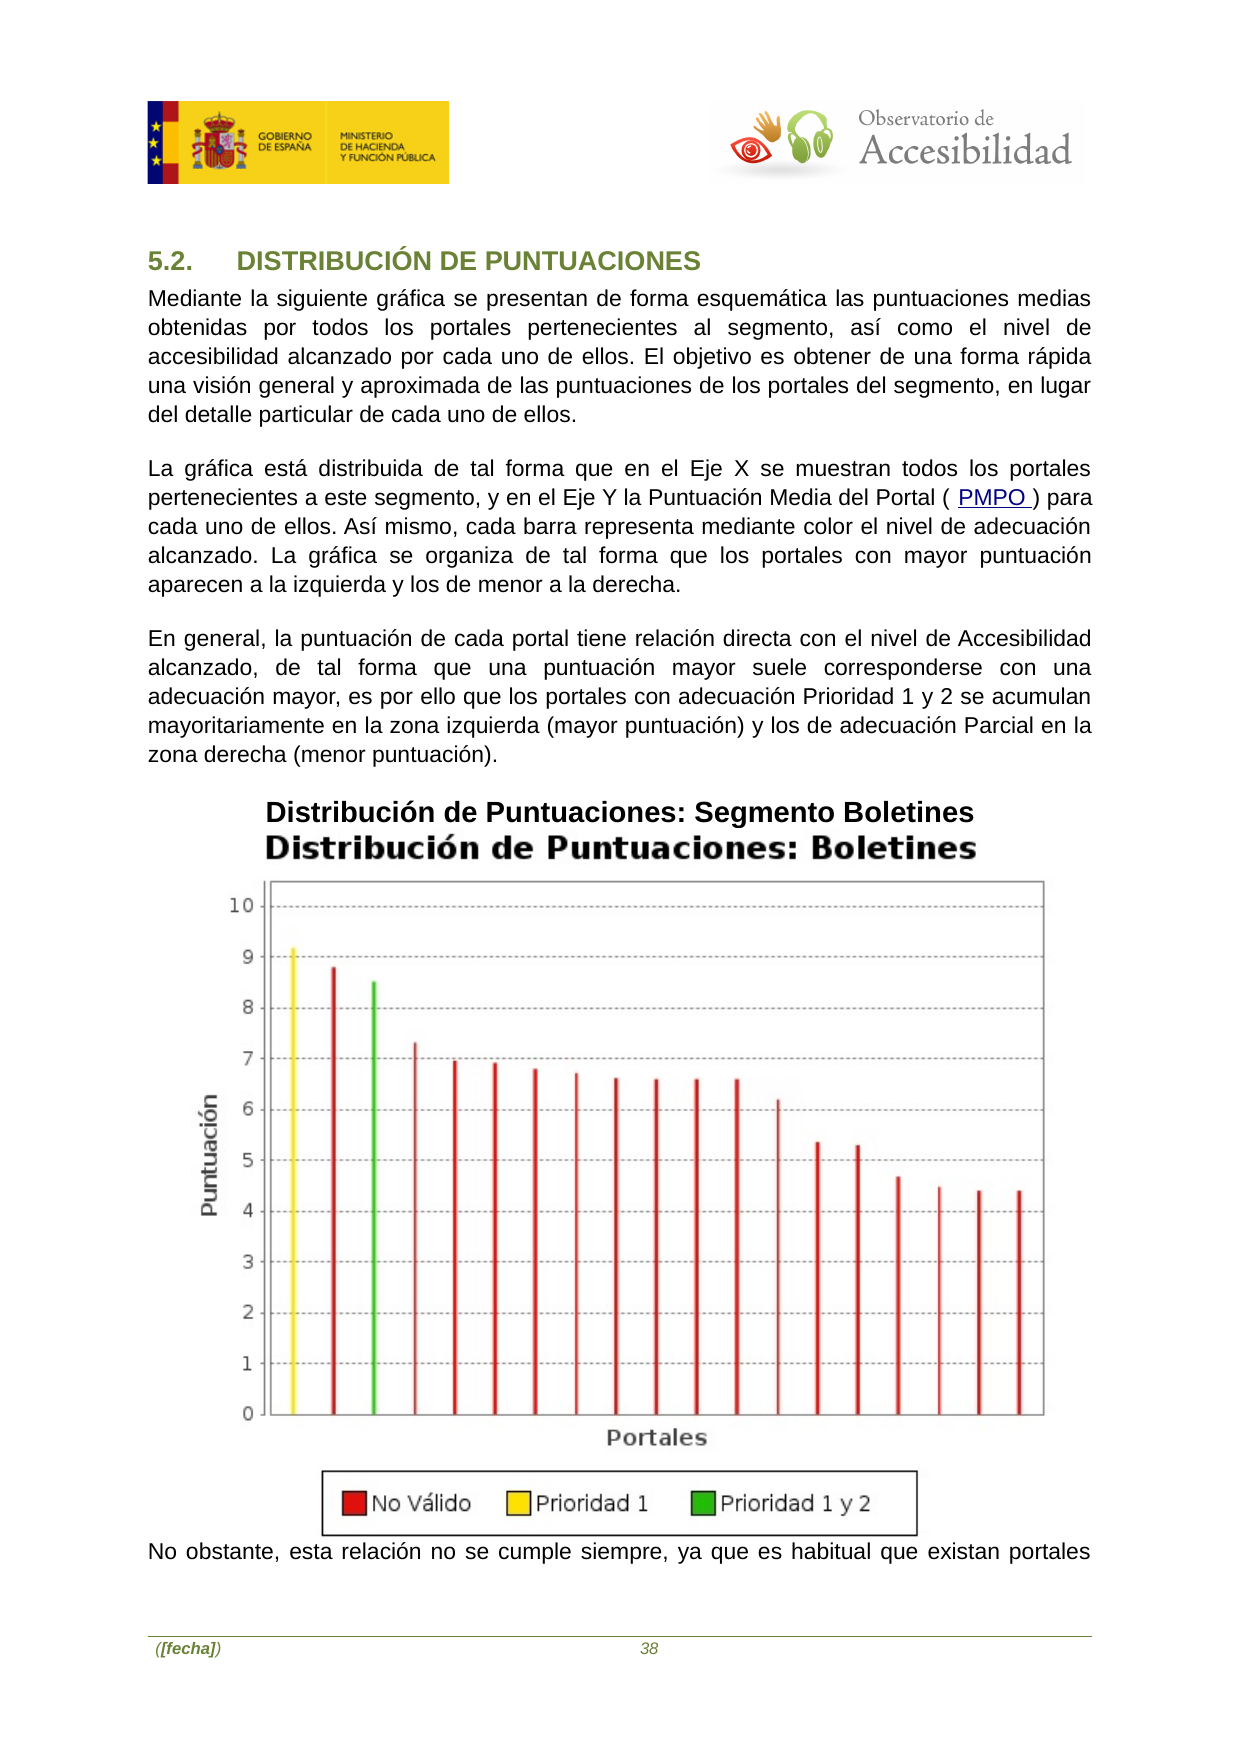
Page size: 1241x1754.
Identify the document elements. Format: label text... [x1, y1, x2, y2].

picture [710, 101, 1086, 184]
picture [147, 101, 450, 184]
text Mediante la siguiente gráfica se presentan de forma esquemática las puntuaciones medias obtenidas por todos los portales pertenecientes al segmento, así como el nivel de accesibilidad alcanzado por cada uno de ellos. El objetivo es obtener de una forma rápida una visión general y aproximada de las puntuaciones de los portales del segmento, en lugar del detalle particular de cada uno de ellos. [148, 285, 1092, 427]
picture [178, 828, 1062, 1538]
text Distribución de Puntuaciones: Segmento Boletines [148, 795, 1092, 828]
text La gráfica está distribuida de tal forma que en el Eje X se muestran todos los portales pertenecientes a este segmento, y en el Eje Y la Puntuación Media del Portal ( PMPO ) para cada uno de ellos. Así mismo, cada barra representa mediante color el nivel de adecuación alcanzado. La gráfica se organiza de tal forma que los portales con mayor puntuación aparecen a la izquierda y los de menor a la derecha. [148, 455, 1092, 597]
subtitle Distribución de puntuaciones [148, 245, 1092, 276]
text No obstante, esta relación no se cumple siempre, ya que es habitual que existan portales [148, 1538, 1092, 1564]
text En general, la puntuación de cada portal tiene relación directa con el nivel de Accesibilidad alcanzado, de tal forma que una puntuación mayor suele corresponderse con una adecuación mayor, es por ello que los portales con adecuación Prioridad 1 y 2 se acumulan mayoritariamente en la zona izquierda (mayor puntuación) y los de adecuación Parcial en la zona derecha (menor puntuación). [148, 625, 1092, 767]
